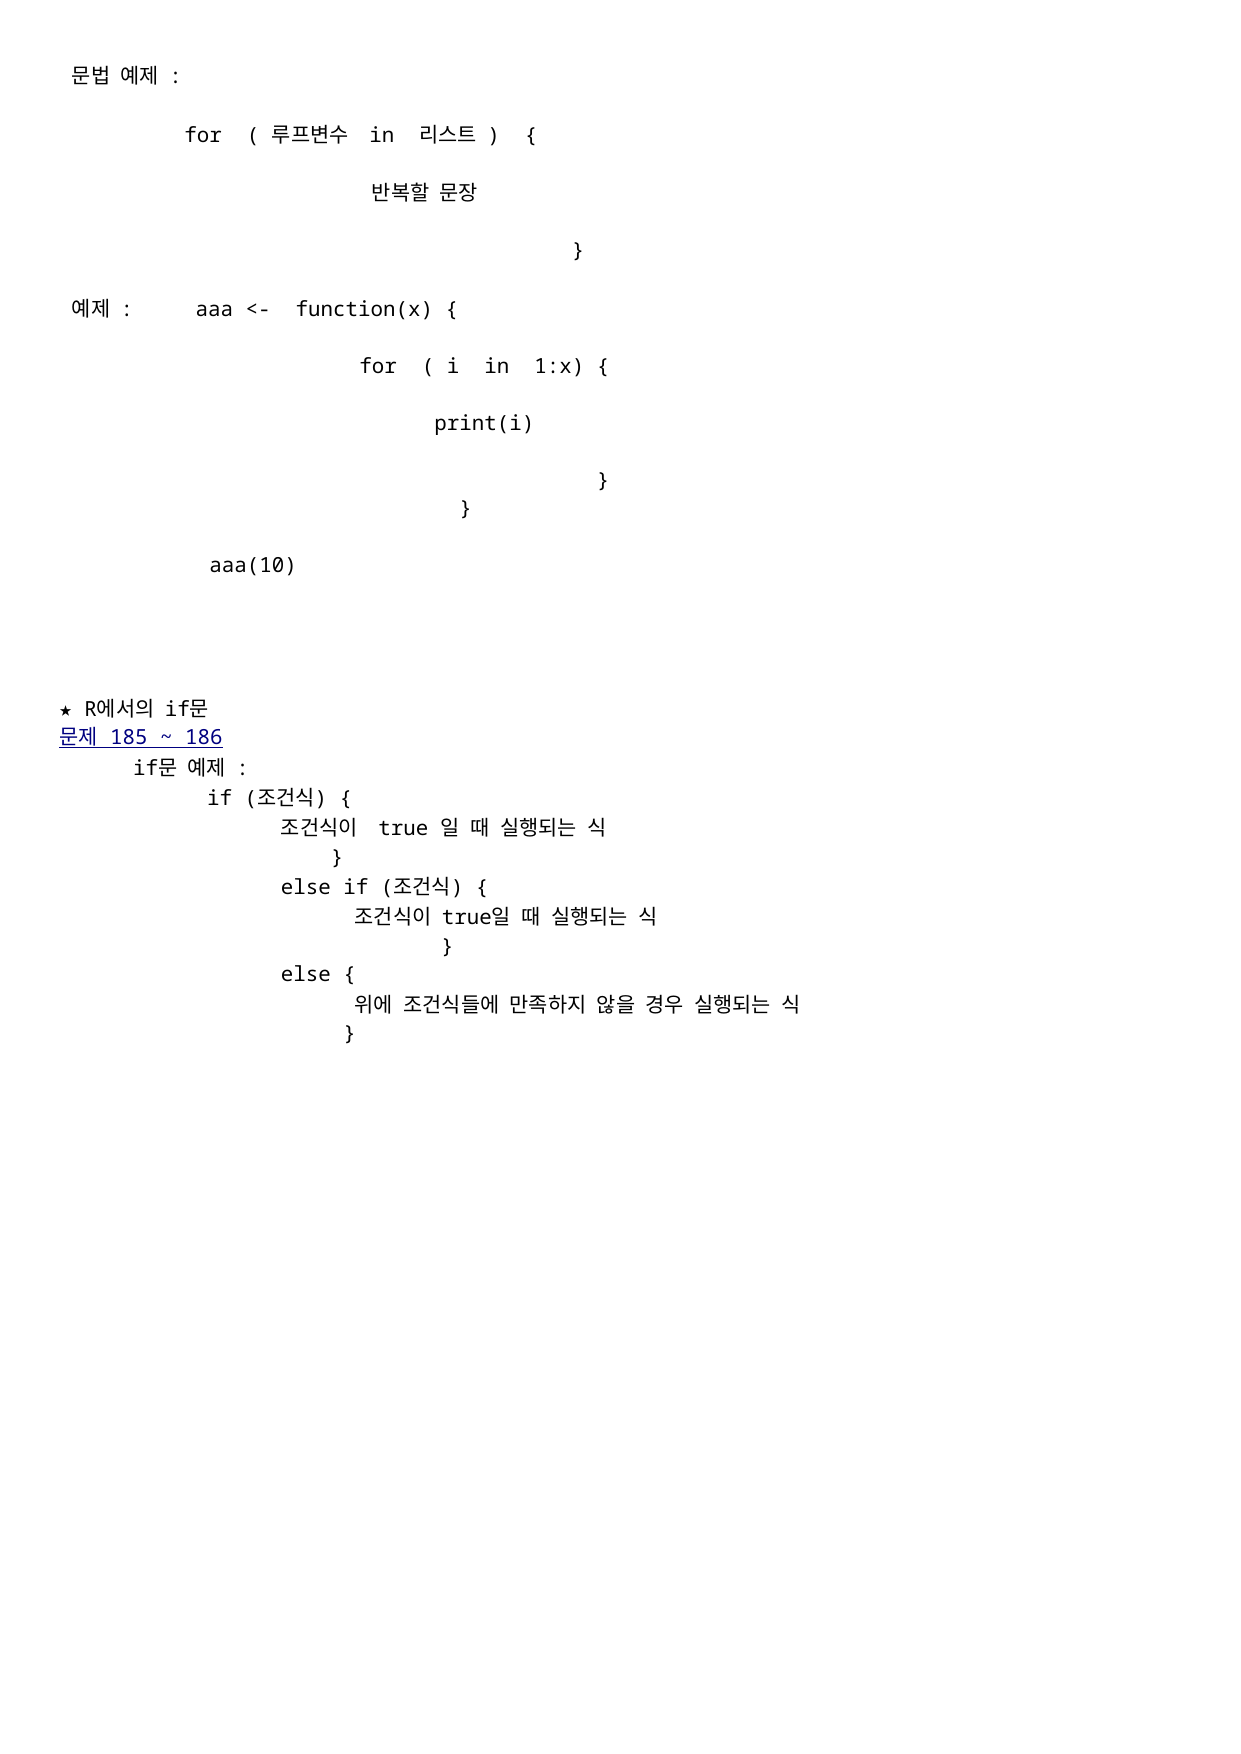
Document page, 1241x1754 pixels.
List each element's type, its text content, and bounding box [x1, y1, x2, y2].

text 조건식이 true 일 때 실행되는 식 [59, 812, 1181, 842]
text print(i) [59, 408, 1181, 436]
text if문 예제 : [59, 751, 1181, 781]
text else if (조건식) { [59, 870, 1181, 901]
text } [59, 235, 1181, 264]
text ★ R에서의 if문 [59, 692, 1181, 722]
text for ( 루프변수 in 리스트 ) { [59, 118, 1181, 148]
text } [59, 465, 1181, 493]
text 반복할 문장 [59, 177, 1181, 207]
text 위에 조건식들에 만족하지 않을 경우 실행되는 식 [59, 988, 1181, 1018]
text 문제 185 ~ 186 [59, 722, 1181, 751]
text 예제 : aaa <- function(x) { [59, 292, 1181, 322]
text } [59, 842, 1181, 870]
text else { [59, 959, 1181, 988]
text aaa(10) [59, 550, 1181, 578]
text 문법 예제 : [59, 59, 1181, 89]
text } [59, 493, 1181, 522]
text for ( i in 1:x) { [59, 351, 1181, 379]
text if (조건식) { [59, 781, 1181, 812]
text } [59, 1018, 1181, 1047]
text } [59, 931, 1181, 959]
text 조건식이 true일 때 실행되는 식 [59, 901, 1181, 931]
